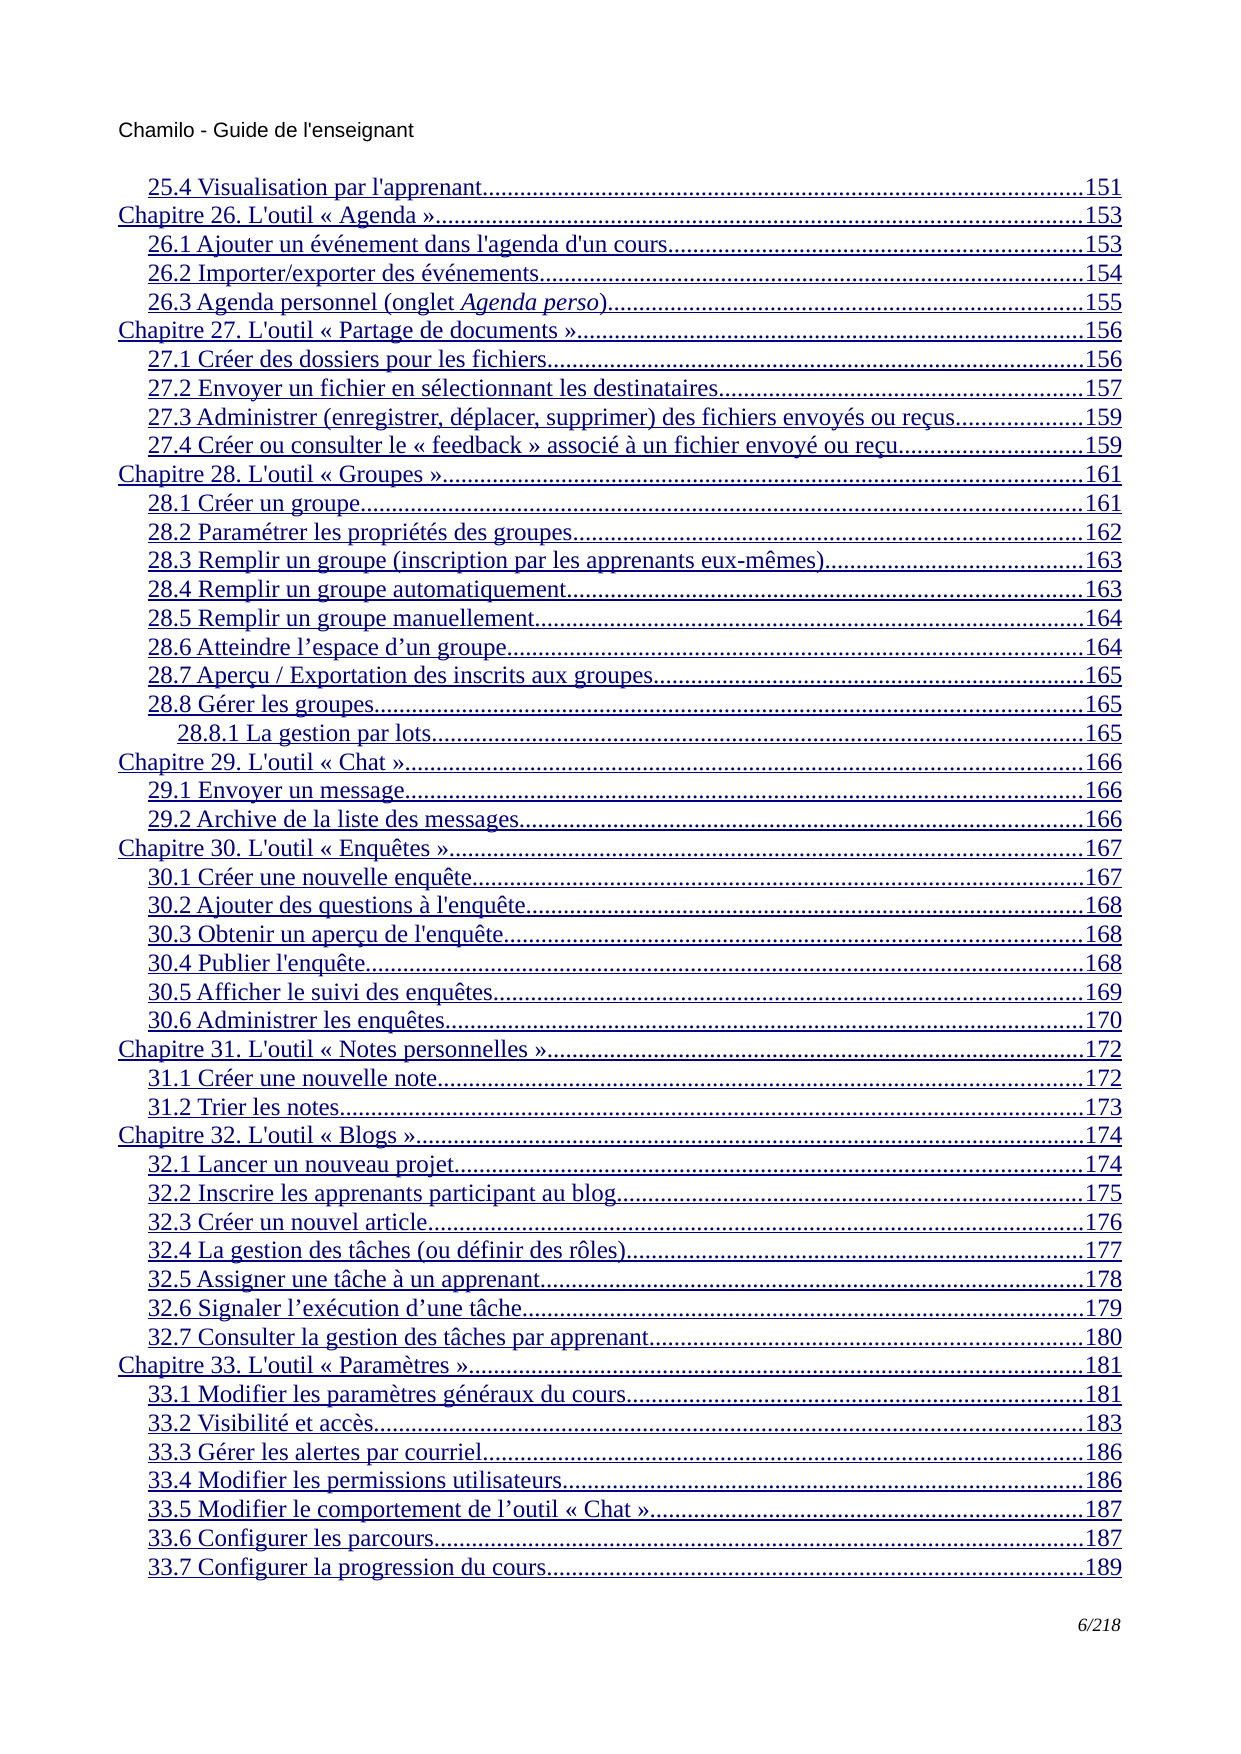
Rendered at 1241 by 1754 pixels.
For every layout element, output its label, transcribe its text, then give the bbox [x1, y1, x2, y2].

text 30.6 Administrer les enquêtes 170 [148, 1005, 1122, 1030]
text 31.2 Trier les notes 173 [148, 1092, 1122, 1117]
text 28.1 Créer un groupe 161 [148, 488, 1122, 513]
text 33.6 Configurer les parcours 187 [148, 1523, 1122, 1548]
text 29.2 Archive de la liste des messages 166 [148, 804, 1122, 829]
text 33.5 Modifier le comportement de l’outil « Chat » 187 [148, 1494, 1122, 1519]
text 32.1 Lancer un nouveau projet 174 [148, 1149, 1122, 1174]
text 28.4 Remplir un groupe automatiquement 163 [148, 574, 1122, 599]
text Chapitre 28. L'outil « Groupes » 161 [118, 459, 1122, 484]
text 32.4 La gestion des tâches (ou définir des rôles) 177 [148, 1235, 1122, 1260]
text 33.7 Configurer la progression du cours 189 [148, 1552, 1122, 1577]
text 30.1 Créer une nouvelle enquête 167 [148, 862, 1122, 887]
text 32.6 Signaler l’exécution d’une tâche 179 [148, 1293, 1122, 1318]
text Chapitre 33. L'outil « Paramètres » 181 [118, 1350, 1122, 1375]
text 27.1 Créer des dossiers pour les fichiers 156 [148, 344, 1122, 369]
text Chapitre 26. L'outil « Agenda » 153 [118, 200, 1122, 225]
text 28.7 Aperçu / Exportation des inscrits aux groupes 165 [148, 660, 1122, 685]
text 30.3 Obtenir un aperçu de l'enquête 168 [148, 919, 1122, 944]
text 30.4 Publier l'enquête 168 [148, 948, 1122, 973]
text 28.6 Atteindre l’espace d’un groupe 164 [148, 632, 1122, 657]
text 27.4 Créer ou consulter le « feedback » associé à un fichier envoyé ou reçu 159 [148, 430, 1122, 455]
text 32.2 Inscrire les apprenants participant au blog 175 [148, 1178, 1122, 1203]
text 32.7 Consulter la gestion des tâches par apprenant 180 [148, 1322, 1122, 1347]
text 32.5 Assigner une tâche à un apprenant 178 [148, 1264, 1122, 1289]
text Chapitre 32. L'outil « Blogs » 174 [118, 1120, 1122, 1145]
text 33.1 Modifier les paramètres généraux du cours 181 [148, 1379, 1122, 1404]
text 26.1 Ajouter un événement dans l'agenda d'un cours 153 [148, 229, 1122, 254]
text 33.2 Visibilité et accès 183 [148, 1408, 1122, 1433]
text 26.2 Importer/exporter des événements 154 [148, 258, 1122, 283]
text 31.1 Créer une nouvelle note 172 [148, 1063, 1122, 1088]
text 30.5 Afficher le suivi des enquêtes 169 [148, 977, 1122, 1002]
text Chapitre 31. L'outil « Notes personnelles » 172 [118, 1034, 1122, 1059]
text 30.2 Ajouter des questions à l'enquête 168 [148, 890, 1122, 915]
text 32.3 Créer un nouvel article 176 [148, 1207, 1122, 1232]
text 28.8.1 La gestion par lots 165 [177, 718, 1122, 743]
text 27.3 Administrer (enregistrer, déplacer, supprimer) des fichiers envoyés ou reçus 159 [148, 402, 1122, 427]
text Chapitre 27. L'outil « Partage de documents » 156 [118, 315, 1122, 340]
text 25.4 Visualisation par l'apprenant 151 [148, 172, 1122, 197]
text 28.2 Paramétrer les propriétés des groupes 162 [148, 517, 1122, 542]
text Chapitre 30. L'outil « Enquêtes » 167 [118, 833, 1122, 858]
text 33.3 Gérer les alertes par courriel 186 [148, 1437, 1122, 1462]
text Chapitre 29. L'outil « Chat » 166 [118, 747, 1122, 772]
text 26.3 Agenda personnel (onglet Agenda perso) 155 [148, 287, 1122, 312]
text 28.8 Gérer les groupes 165 [148, 689, 1122, 714]
text 33.4 Modifier les permissions utilisateurs 186 [148, 1465, 1122, 1490]
text 28.3 Remplir un groupe (inscription par les apprenants eux-mêmes) 163 [148, 545, 1122, 570]
text 27.2 Envoyer un fichier en sélectionnant les destinataires 157 [148, 373, 1122, 398]
text 29.1 Envoyer un message 166 [148, 775, 1122, 800]
text 28.5 Remplir un groupe manuellement 164 [148, 603, 1122, 628]
